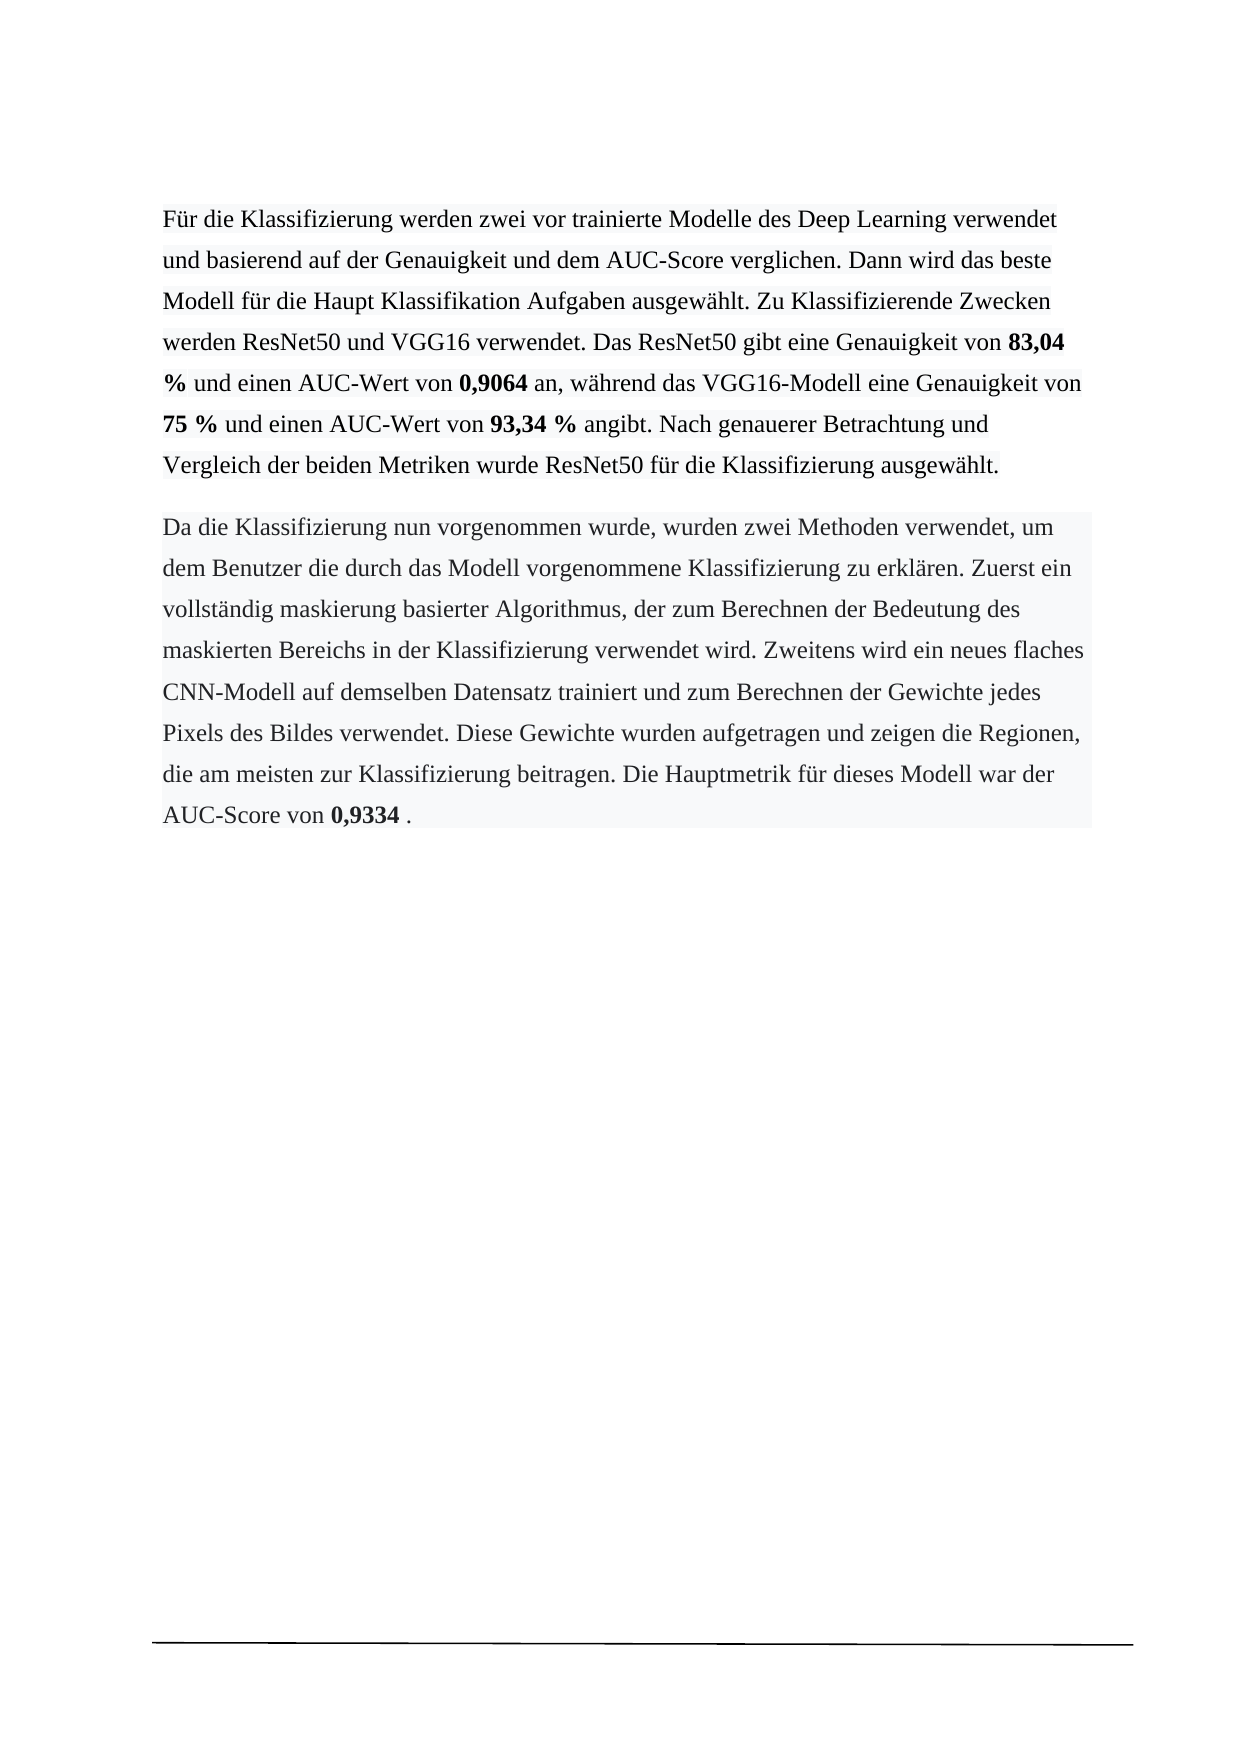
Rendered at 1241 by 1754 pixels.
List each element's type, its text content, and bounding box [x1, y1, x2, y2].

text Da die Klassifizierung nun vorgenommen wurde, wurden zwei Methoden verwendet, um dem Benutzer die durch das Modell vorgenommene Klassifizierung zu erklären. Zuerst ein vollständig maskierung basierter Algorithmus, der zum Berechnen der Bedeutung des maskierten Bereichs in der Klassifizierung verwendet wird. Zweitens wird ein neues flaches CNN-Modell auf demselben Datensatz trainiert und zum Berechnen der Gewichte jedes Pixels des Bildes verwendet. Diese Gewichte wurden aufgetragen und zeigen die Regionen, die am meisten zur Klassifizierung beitragen. Die Hauptmetrik für dieses Modell war der AUC-Score von 0,9334 . [162, 512, 1092, 828]
text Für die Klassifizierung werden zwei vor trainierte Modelle des Deep Learning verwendet und basierend auf der Genauigkeit und dem AUC-Score verglichen. Dann wird das beste Modell für die Haupt Klassifikation Aufgaben ausgewählt. Zu Klassifizierende Zwecken werden ResNet50 und VGG16 verwendet. Das ResNet50 gibt eine Genauigkeit von 83,04 % und einen AUC-Wert von 0,9064 an, während das VGG16-Modell eine Genauigkeit von 75 % und einen AUC-Wert von 93,34 % angibt. Nach genauerer Betrachtung und Vergleich der beiden Metriken wurde ResNet50 für die Klassifizierung ausgewählt. [162, 204, 1092, 479]
